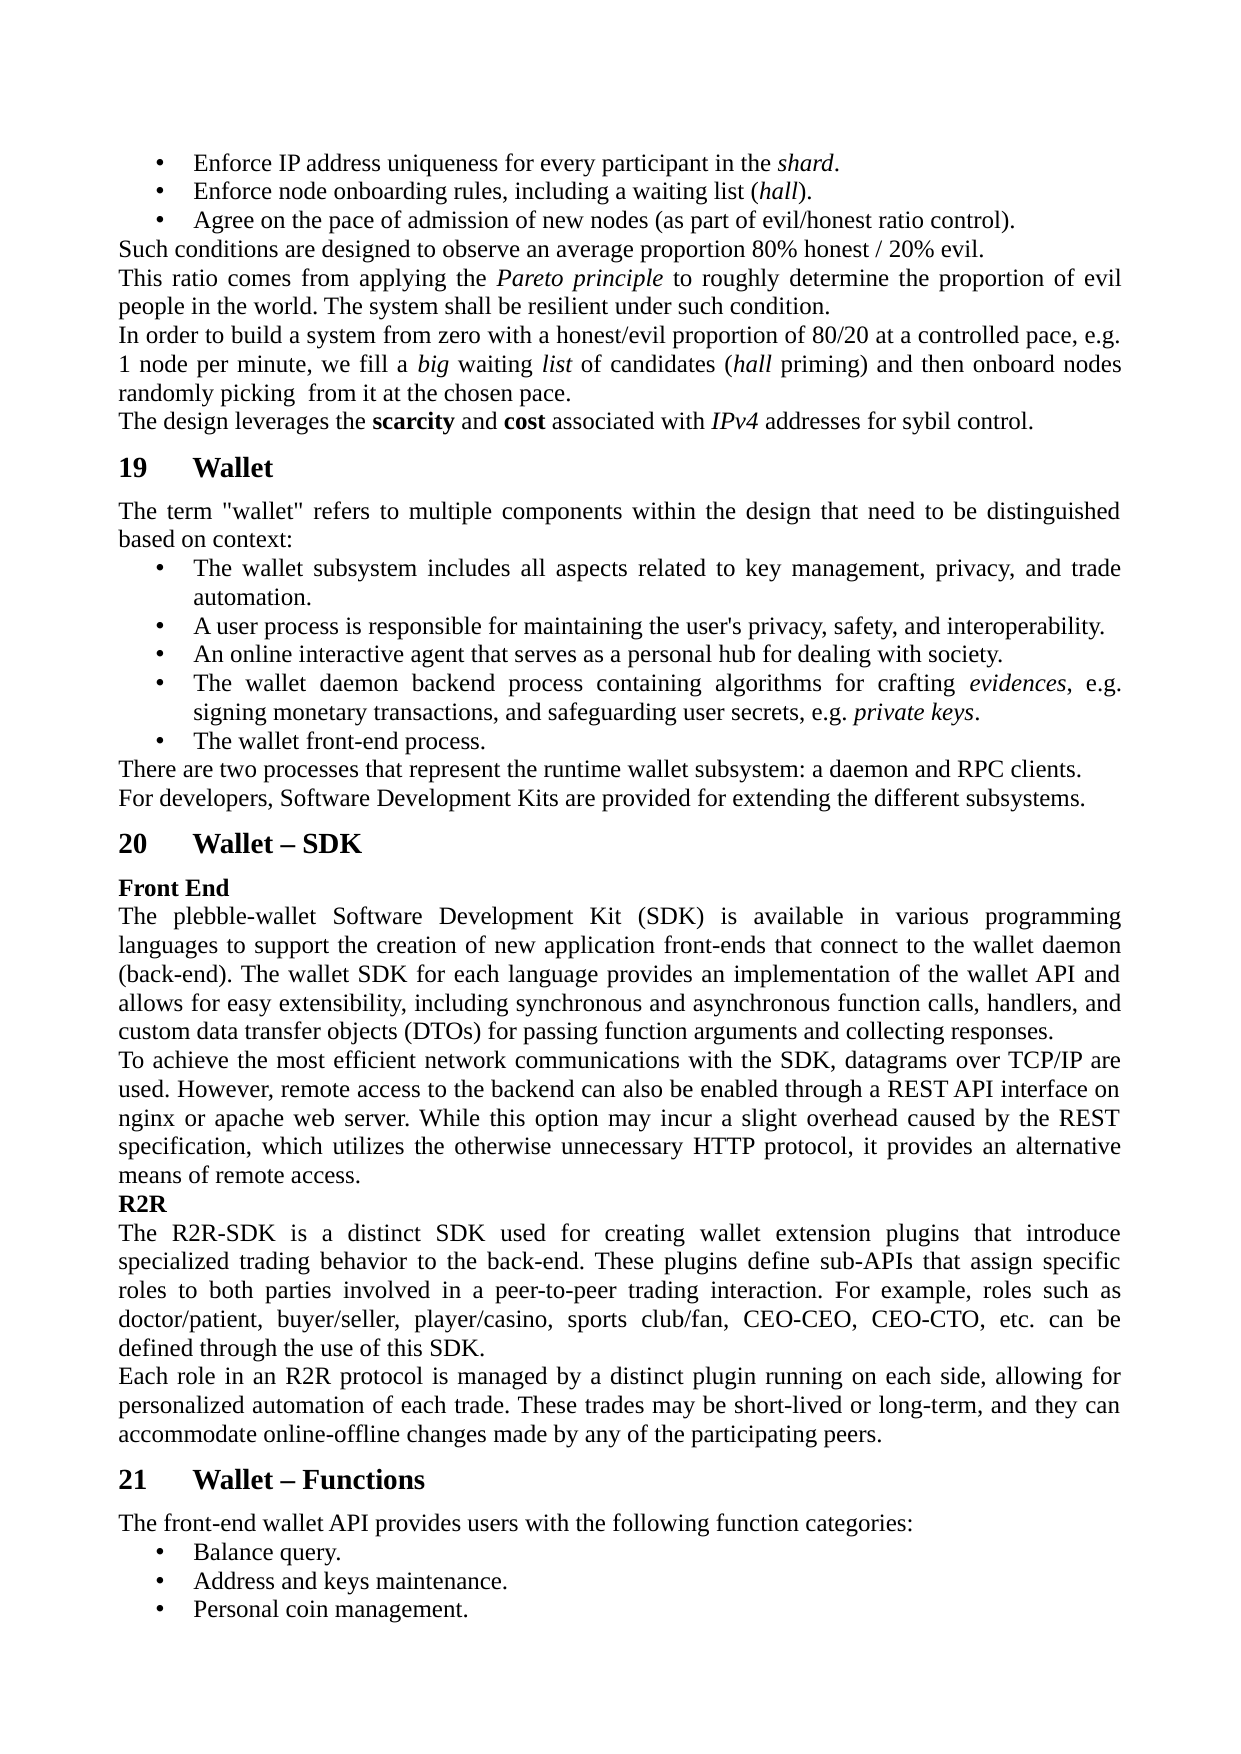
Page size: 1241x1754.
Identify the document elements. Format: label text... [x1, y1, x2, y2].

list Address and keys maintenance. [156, 1566, 1122, 1594]
text This ratio comes from applying the Pareto principle to roughly determine the proportion of evil people in the world. The system shall be resilient under such condition. [118, 263, 1122, 320]
list Personal coin management. [156, 1594, 1122, 1623]
text Such conditions are designed to observe an average proportion 80% honest / 20% evil. [118, 234, 1122, 263]
text For developers, Software Development Kits are provided for extending the different subsystems. [118, 783, 1122, 812]
text In order to build a system from zero with a honest/evil proportion of 80/20 at a controlled pace, e.g. 1 node per minute, we fill a big waiting list of candidates (hall priming) and then onboard nodes randomly picking from it at the chosen pace. [118, 320, 1122, 406]
subtitle Wallet [118, 450, 1122, 483]
list The wallet subsystem includes all aspects related to key management, privacy, and trade automation. [156, 553, 1122, 611]
text The front-end wallet API provides users with the following function categories: [118, 1508, 1122, 1537]
text To achieve the most efficient network communications with the SDK, datagrams over TCP/IP are used. However, remote access to the backend can also be enabled through a REST API interface on nginx or apache web server. While this option may incur a slight overhead caused by the REST specification, which utilizes the otherwise unnecessary HTTP protocol, it provides an alternative means of remote access. [118, 1045, 1122, 1189]
text Each role in an R2R protocol is managed by a distinct plugin running on each side, allowing for personalized automation of each trade. These trades may be short-lived or long-term, and they can accommodate online-offline changes made by any of the participating peers. [118, 1361, 1122, 1448]
list Agree on the pace of admission of new nodes (as part of evil/honest ratio control). [156, 205, 1122, 234]
text The plebble-wallet Software Development Kit (SDK) is available in various programming languages to support the creation of new application front-ends that connect to the wallet daemon (back-end). The wallet SDK for each language provides an implementation of the wallet API and allows for easy extensibility, including synchronous and asynchronous function calls, handlers, and custom data transfer objects (DTOs) for passing function arguments and collecting responses. [118, 901, 1122, 1045]
text Front End [118, 873, 1122, 901]
list Enforce node onboarding rules, including a waiting list (hall). [156, 176, 1122, 205]
text The design leverages the scarcity and cost associated with IPv4 addresses for sybil control. [118, 406, 1122, 435]
list The wallet front-end process. [156, 726, 1122, 754]
text The term "wallet" refers to multiple components within the design that need to be distinguished based on context: [118, 496, 1122, 553]
list The wallet daemon backend process containing algorithms for crafting evidences, e.g. signing monetary transactions, and safeguarding user secrets, e.g. private keys. [156, 668, 1122, 726]
subtitle Wallet – Functions [118, 1462, 1122, 1496]
list A user process is responsible for maintaining the user's privacy, safety, and interoperability. [156, 611, 1122, 639]
text R2R The R2R-SDK is a distinct SDK used for creating wallet extension plugins that introduce specialized trading behavior to the back-end. These plugins define sub-APIs that assign specific roles to both parties involved in a peer-to-peer trading interaction. For example, roles such as doctor/patient, buyer/seller, player/casino, sports club/fan, CEO-CEO, CEO-CTO, etc. can be defined through the use of this SDK. [118, 1189, 1122, 1361]
list Enforce IP address uniqueness for every participant in the shard. [156, 148, 1122, 176]
list Balance query. [156, 1537, 1122, 1566]
list An online interactive agent that serves as a personal hub for dealing with society. [156, 639, 1122, 668]
subtitle Wallet – SDK [118, 827, 1122, 860]
text There are two processes that represent the runtime wallet subsystem: a daemon and RPC clients. [118, 754, 1122, 783]
